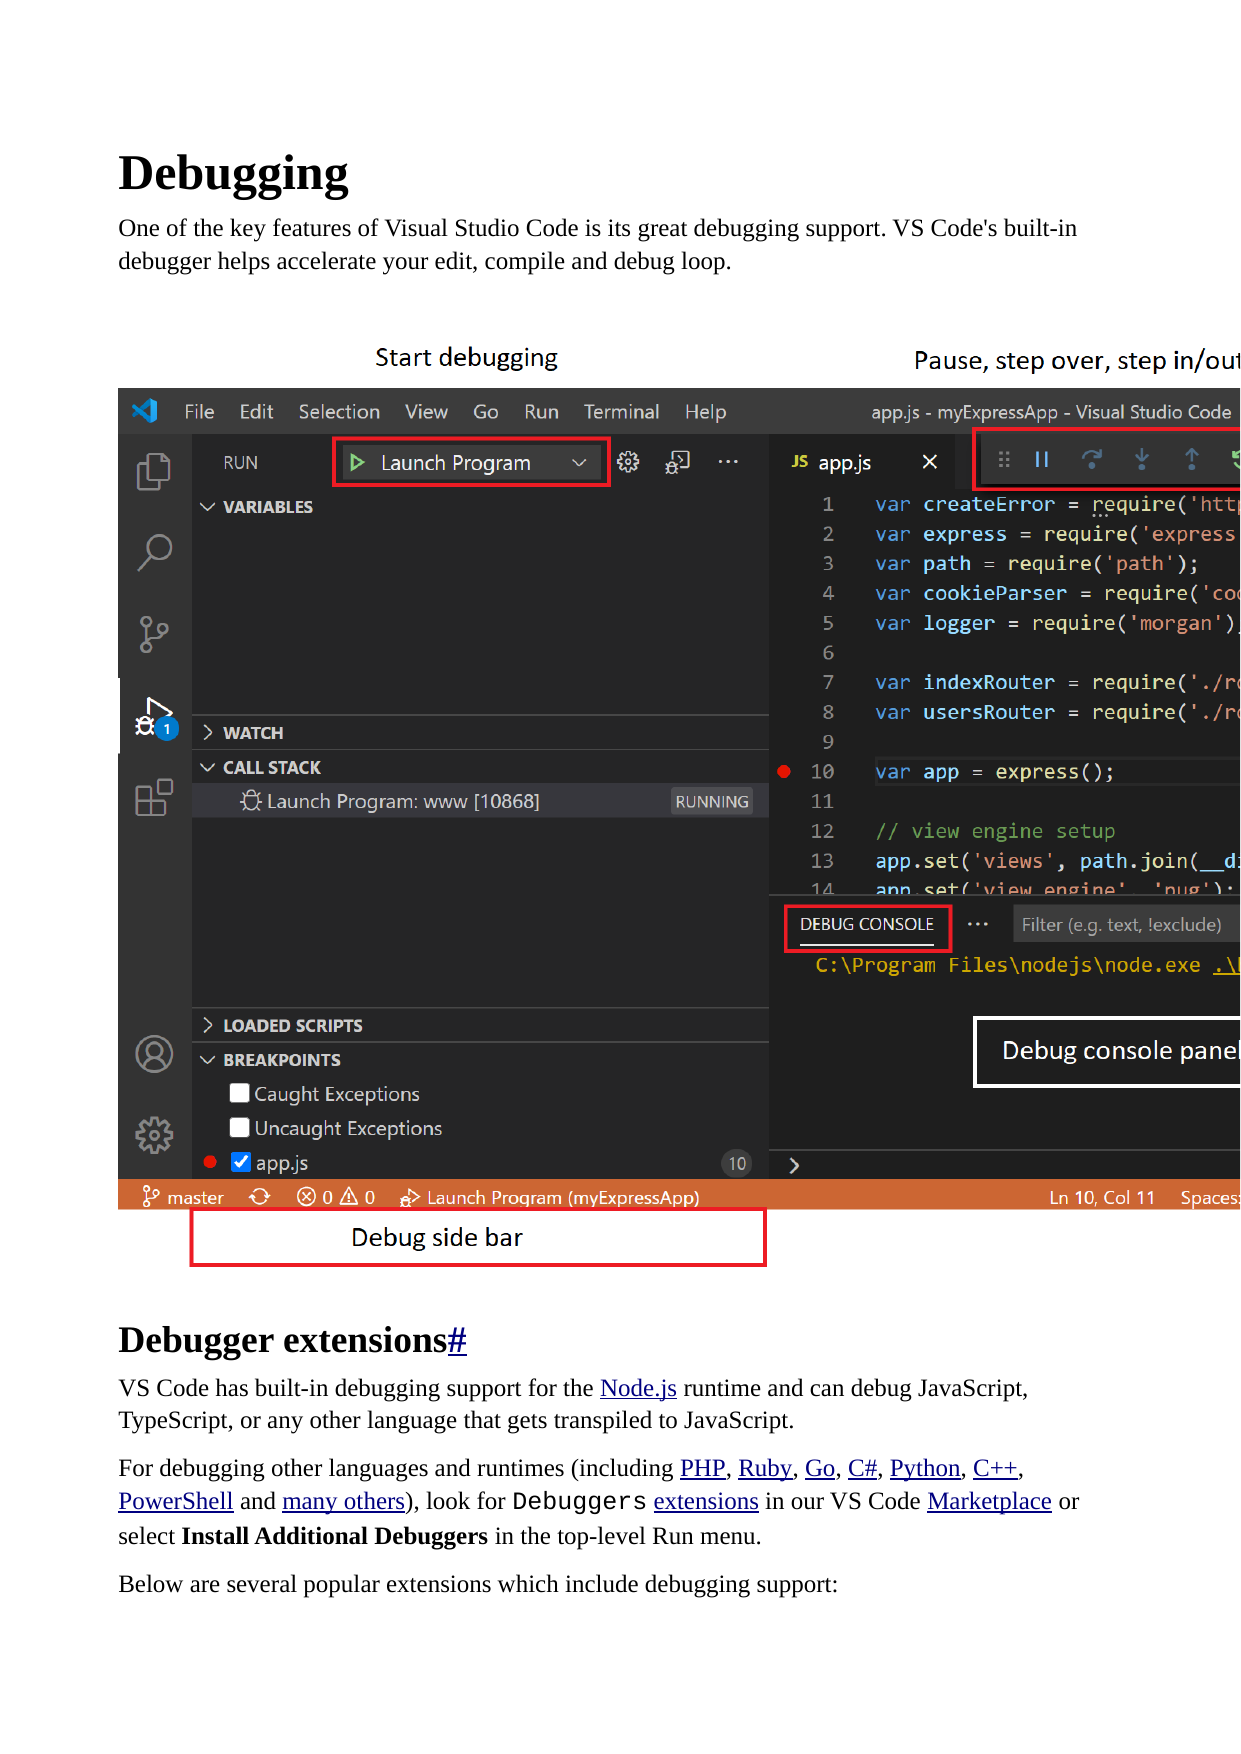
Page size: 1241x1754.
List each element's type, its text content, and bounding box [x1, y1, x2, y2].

subtitle Debugging [118, 143, 1122, 201]
text For debugging other languages and runtimes (including PHP, Ruby, Go, C#, Python, C++, PowerShell and many others), look for Debuggers extensions in our VS Code Marketplace or select Install Additional Debuggers in the top-level Run menu. [118, 1453, 1122, 1550]
subtitle Debugger extensions# [118, 1317, 1122, 1360]
text One of the key features of Visual Studio Code is its great debugging support. VS Code's built-in debugger helps accelerate your edit, compile and debug loop. [118, 213, 1122, 275]
picture [118, 293, 1241, 1278]
text Below are several popular extensions which include debugging support: [118, 1569, 1122, 1598]
text VS Code has built-in debugging support for the Node.js runtime and can debug JavaScript, TypeScript, or any other language that gets transpiled to JavaScript. [118, 1373, 1122, 1434]
